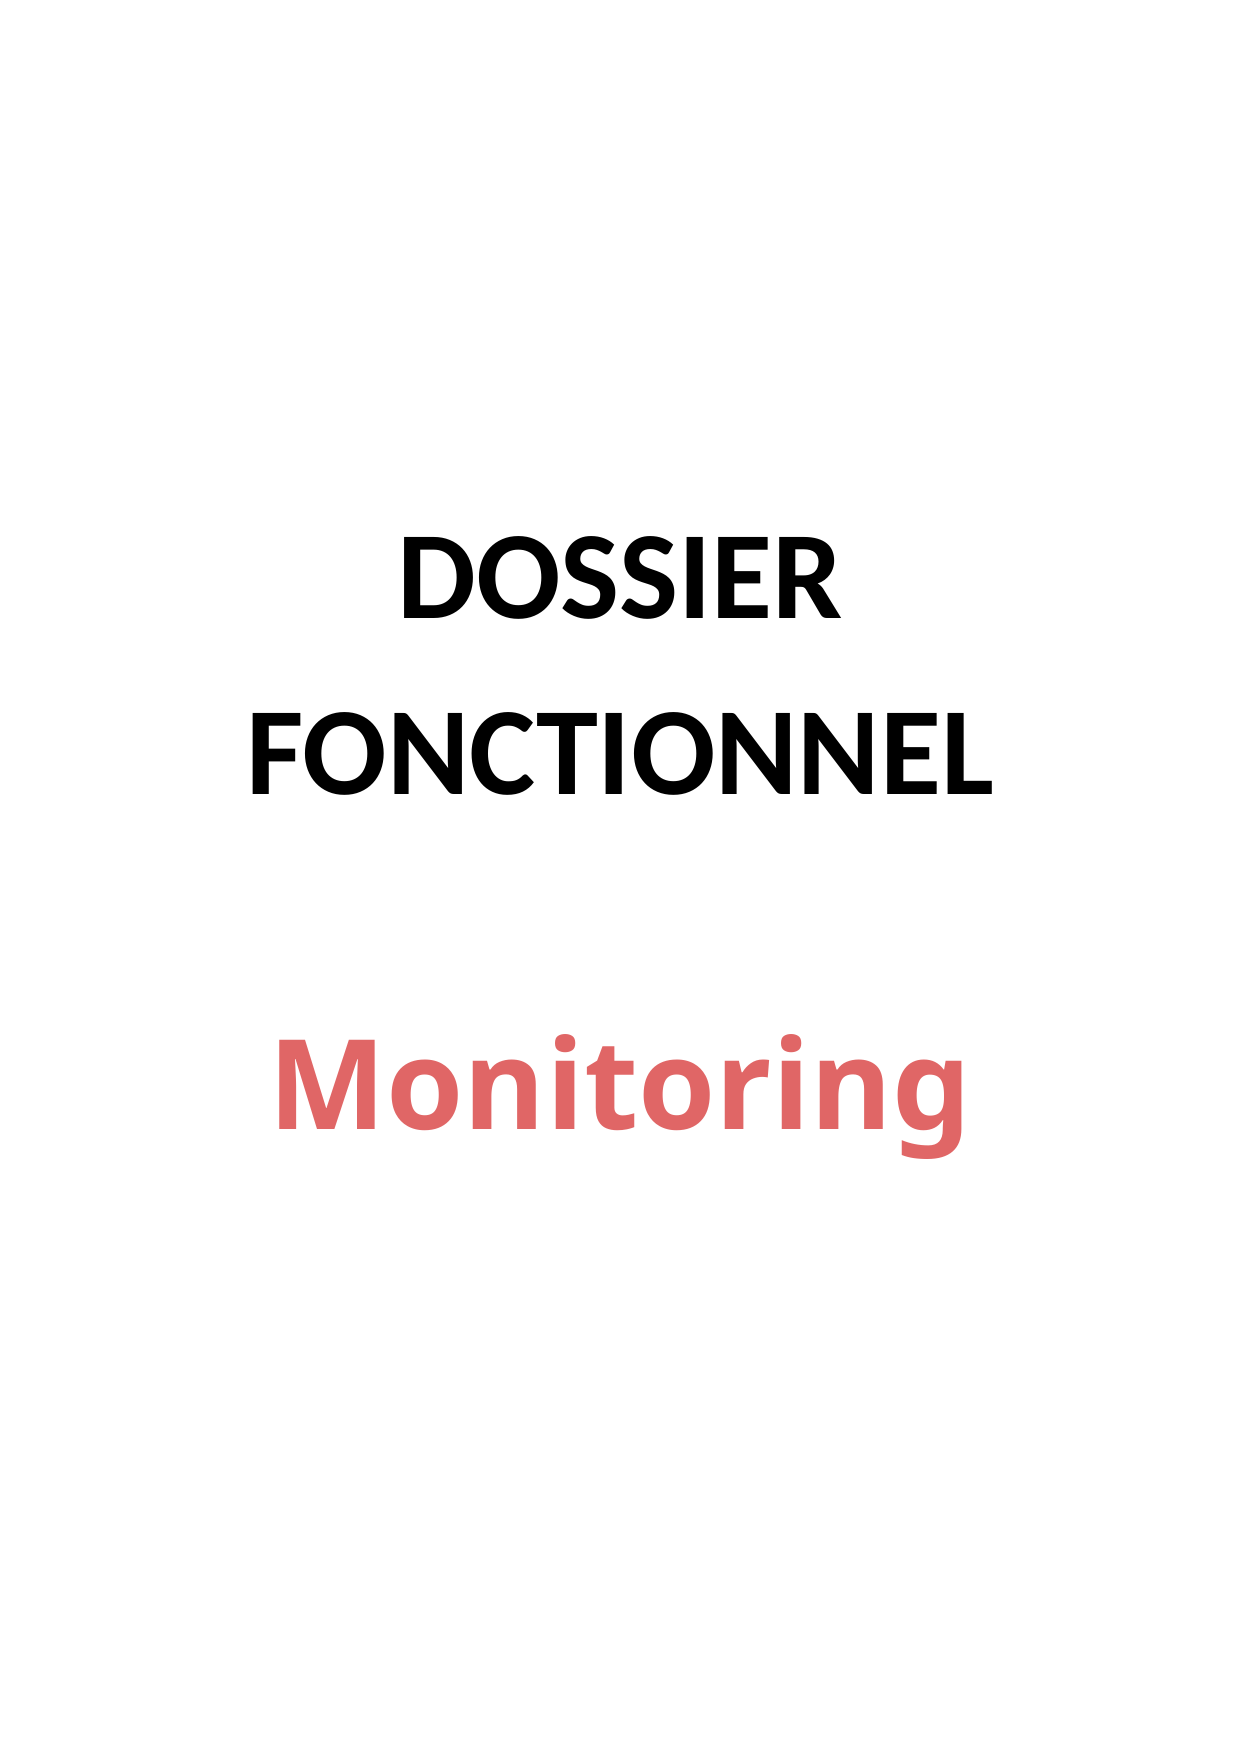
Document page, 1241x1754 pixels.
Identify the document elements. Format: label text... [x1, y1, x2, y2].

title Monitoring [150, 996, 1090, 1166]
title DOSSIER FONCTIONNEL [150, 497, 1090, 825]
